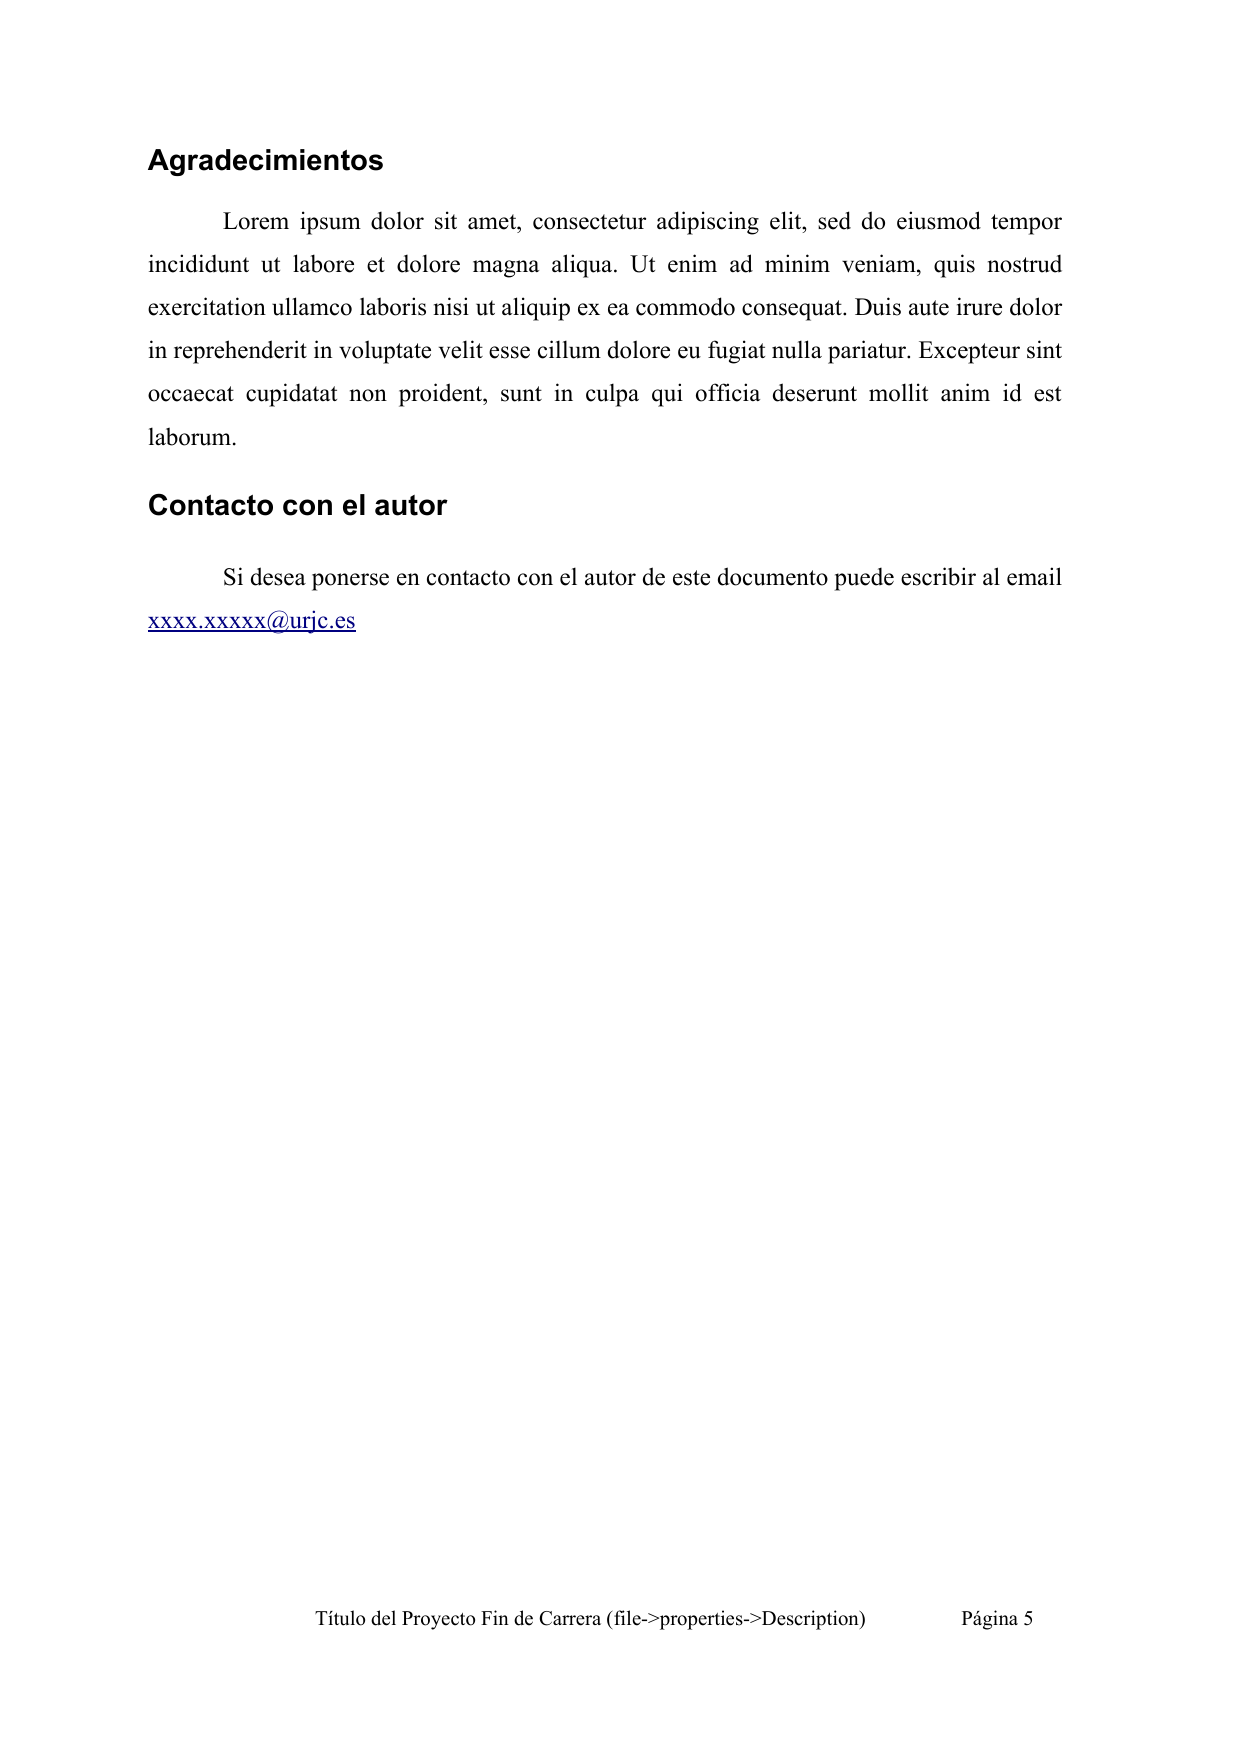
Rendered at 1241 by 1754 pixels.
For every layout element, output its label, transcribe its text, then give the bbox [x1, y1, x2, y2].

text Si desea ponerse en contacto con el autor de este documento puede escribir al email xxxx.xxxxx@urjc.es [148, 562, 1063, 634]
text Contacto con el autor [148, 488, 1063, 522]
subtitle Agradecimientos [148, 143, 1063, 177]
text Lorem ipsum dolor sit amet, consectetur adipiscing elit, sed do eiusmod tempor incididunt ut labore et dolore magna aliqua. Ut enim ad minim veniam, quis nostrud exercitation ullamco laboris nisi ut aliquip ex ea commodo consequat. Duis aute irure dolor in reprehenderit in voluptate velit esse cillum dolore eu fugiat nulla pariatur. Excepteur sint occaecat cupidatat non proident, sunt in culpa qui officia deserunt mollit anim id est laborum. [148, 206, 1063, 450]
